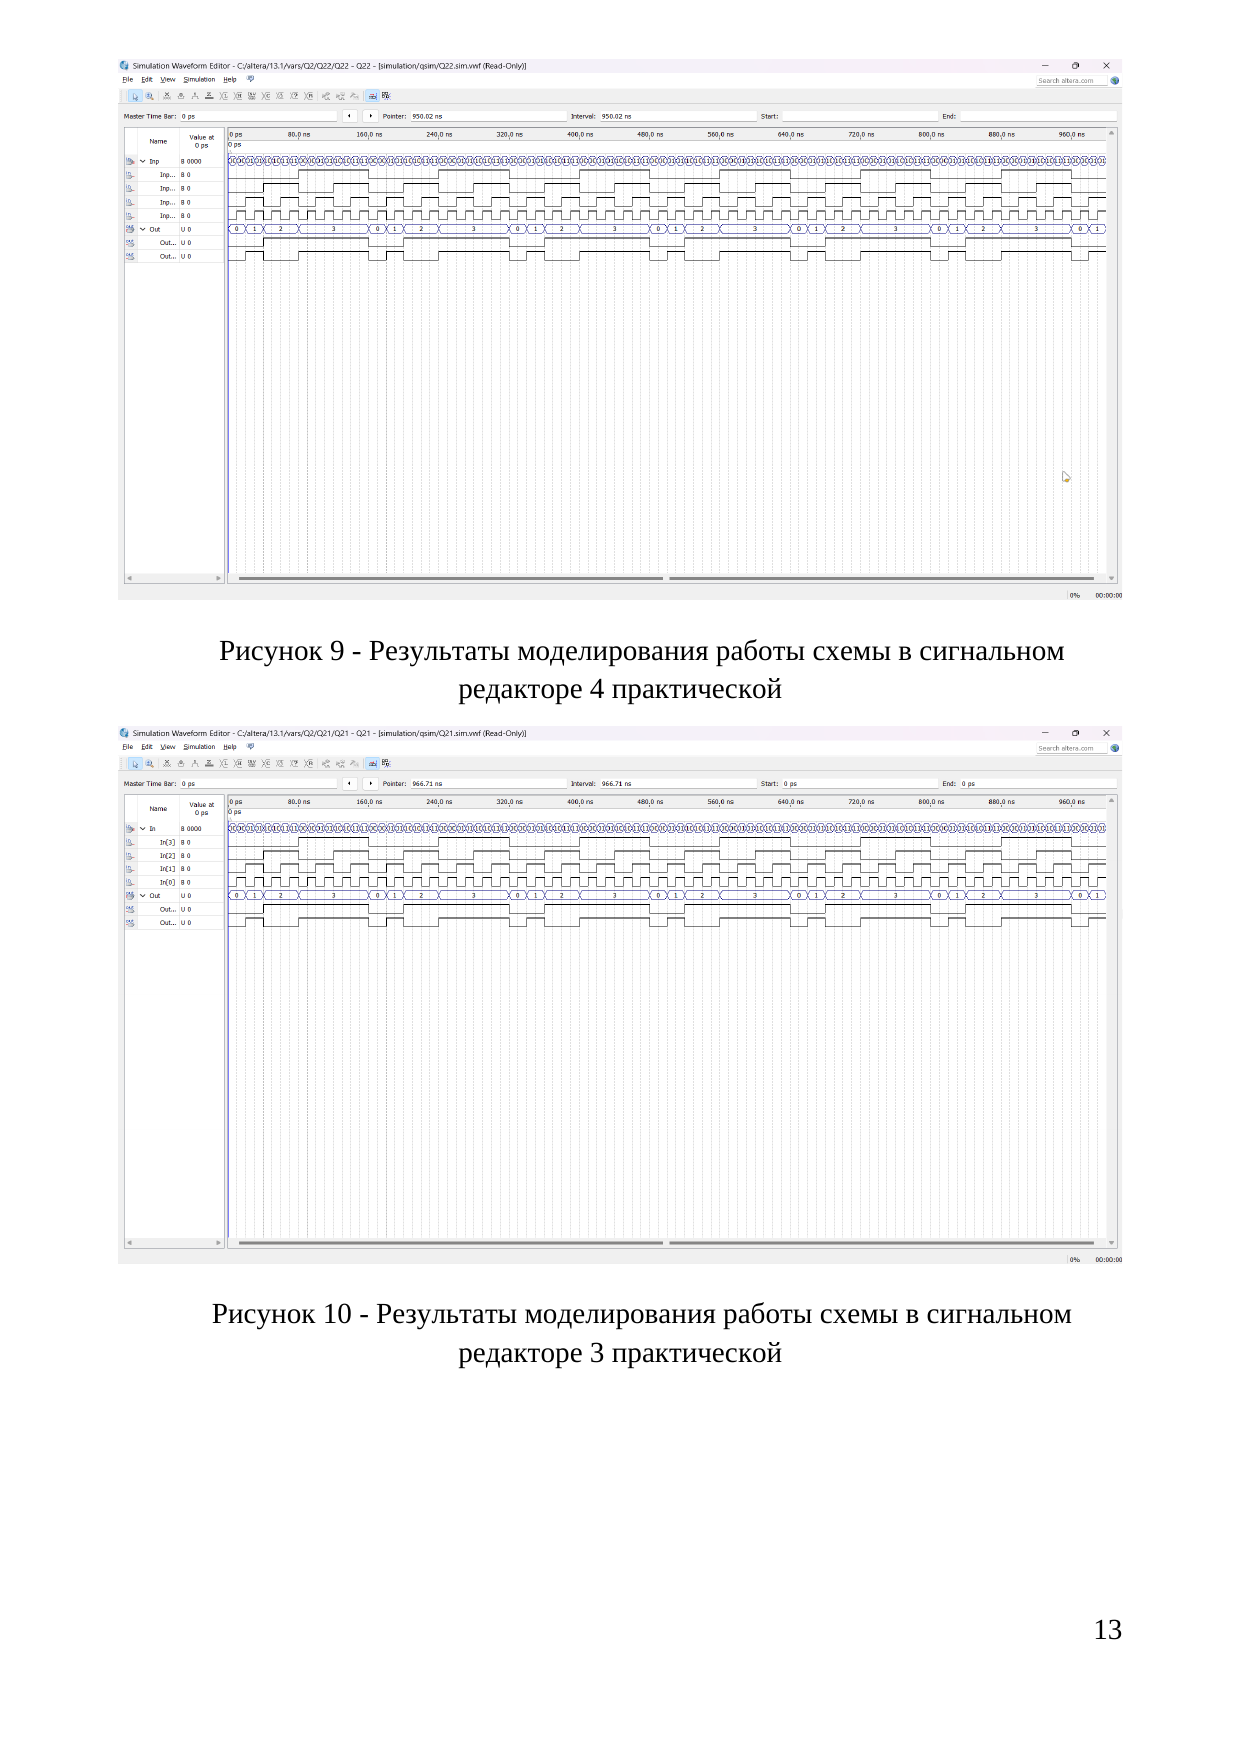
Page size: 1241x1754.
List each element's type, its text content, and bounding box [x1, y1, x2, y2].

text Рисунок 9 - Результаты моделирования работы схемы в сигнальном редакторе 4 практической [118, 633, 1122, 705]
text Рисунок 10 - Результаты моделирования работы схемы в сигнальном редакторе 3 практической [118, 1297, 1122, 1369]
picture [118, 59, 1123, 600]
picture [118, 726, 1123, 1264]
